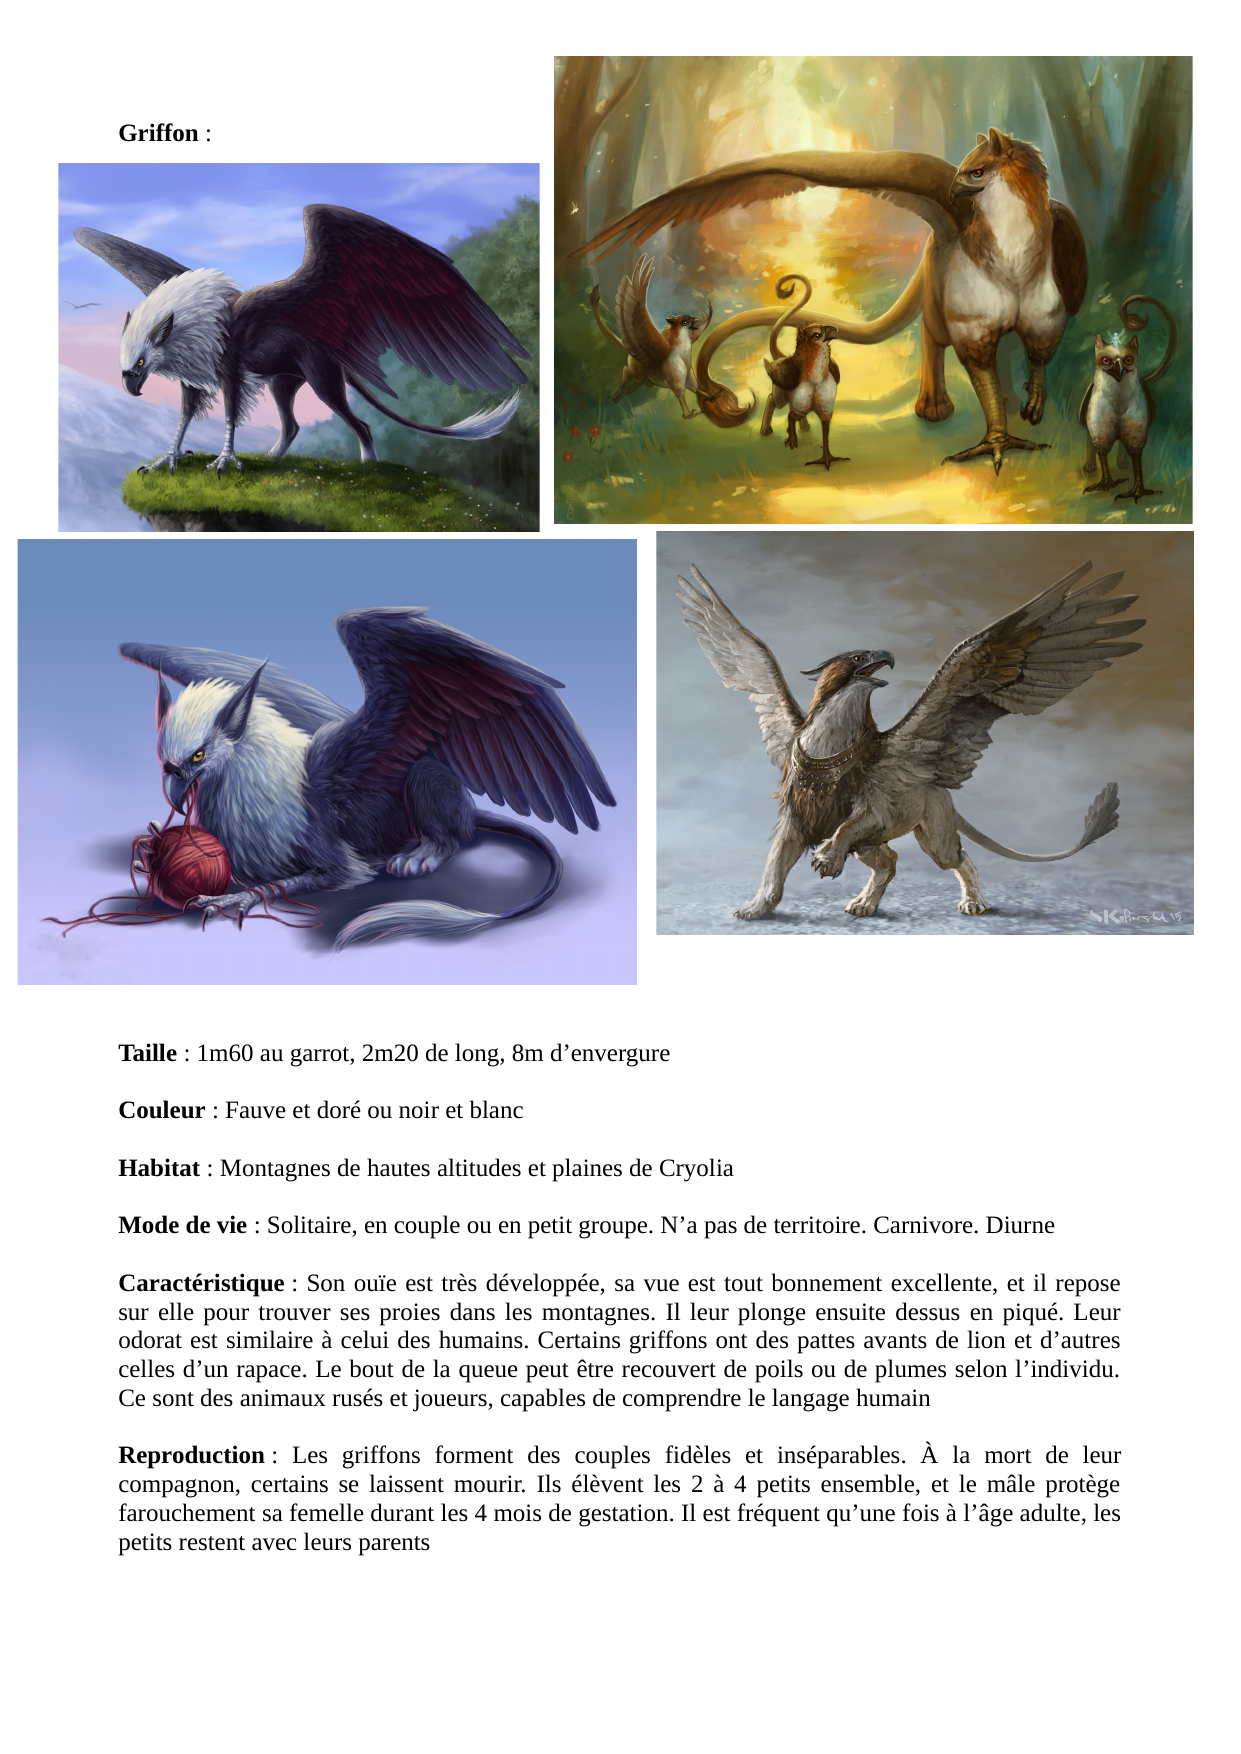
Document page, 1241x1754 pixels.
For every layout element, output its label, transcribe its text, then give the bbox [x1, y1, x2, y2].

text Reproduction : Les griffons forment des couples fidèles et inséparables. À la mort de leur compagnon, certains se laissent mourir. Ils élèvent les 2 à 4 petits ensemble, et le mâle protège farouchement sa femelle durant les 4 mois de gestation. Il est fréquent qu’une fois à l’âge adulte, les petits restent avec leurs parents [118, 1441, 1122, 1556]
picture [58, 163, 540, 532]
picture [554, 56, 1193, 524]
text Griffon : [118, 118, 554, 147]
text Mode de vie : Solitaire, en couple ou en petit groupe. N’a pas de territoire. Carnivore. Diurne [118, 1211, 1122, 1239]
text Couleur : Fauve et doré ou noir et blanc [118, 1096, 1122, 1124]
text Caractéristique : Son ouïe est très développée, sa vue est tout bonnement excellente, et il repose sur elle pour trouver ses proies dans les montagnes. Il leur plonge ensuite dessus en piqué. Leur odorat est similaire à celui des humains. Certains griffons ont des pattes avants de lion et d’autres celles d’un rapace. Le bout de la queue peut être recouvert de poils ou de plumes selon l’individu. Ce sont des animaux rusés et joueurs, capables de comprendre le langage humain [118, 1268, 1122, 1412]
text Habitat : Montagnes de hautes altitudes et plaines de Cryolia [118, 1153, 1122, 1182]
picture [17, 539, 637, 985]
picture [656, 531, 1194, 935]
text Taille : 1m60 au garrot, 2m20 de long, 8m d’envergure [118, 1038, 1122, 1067]
